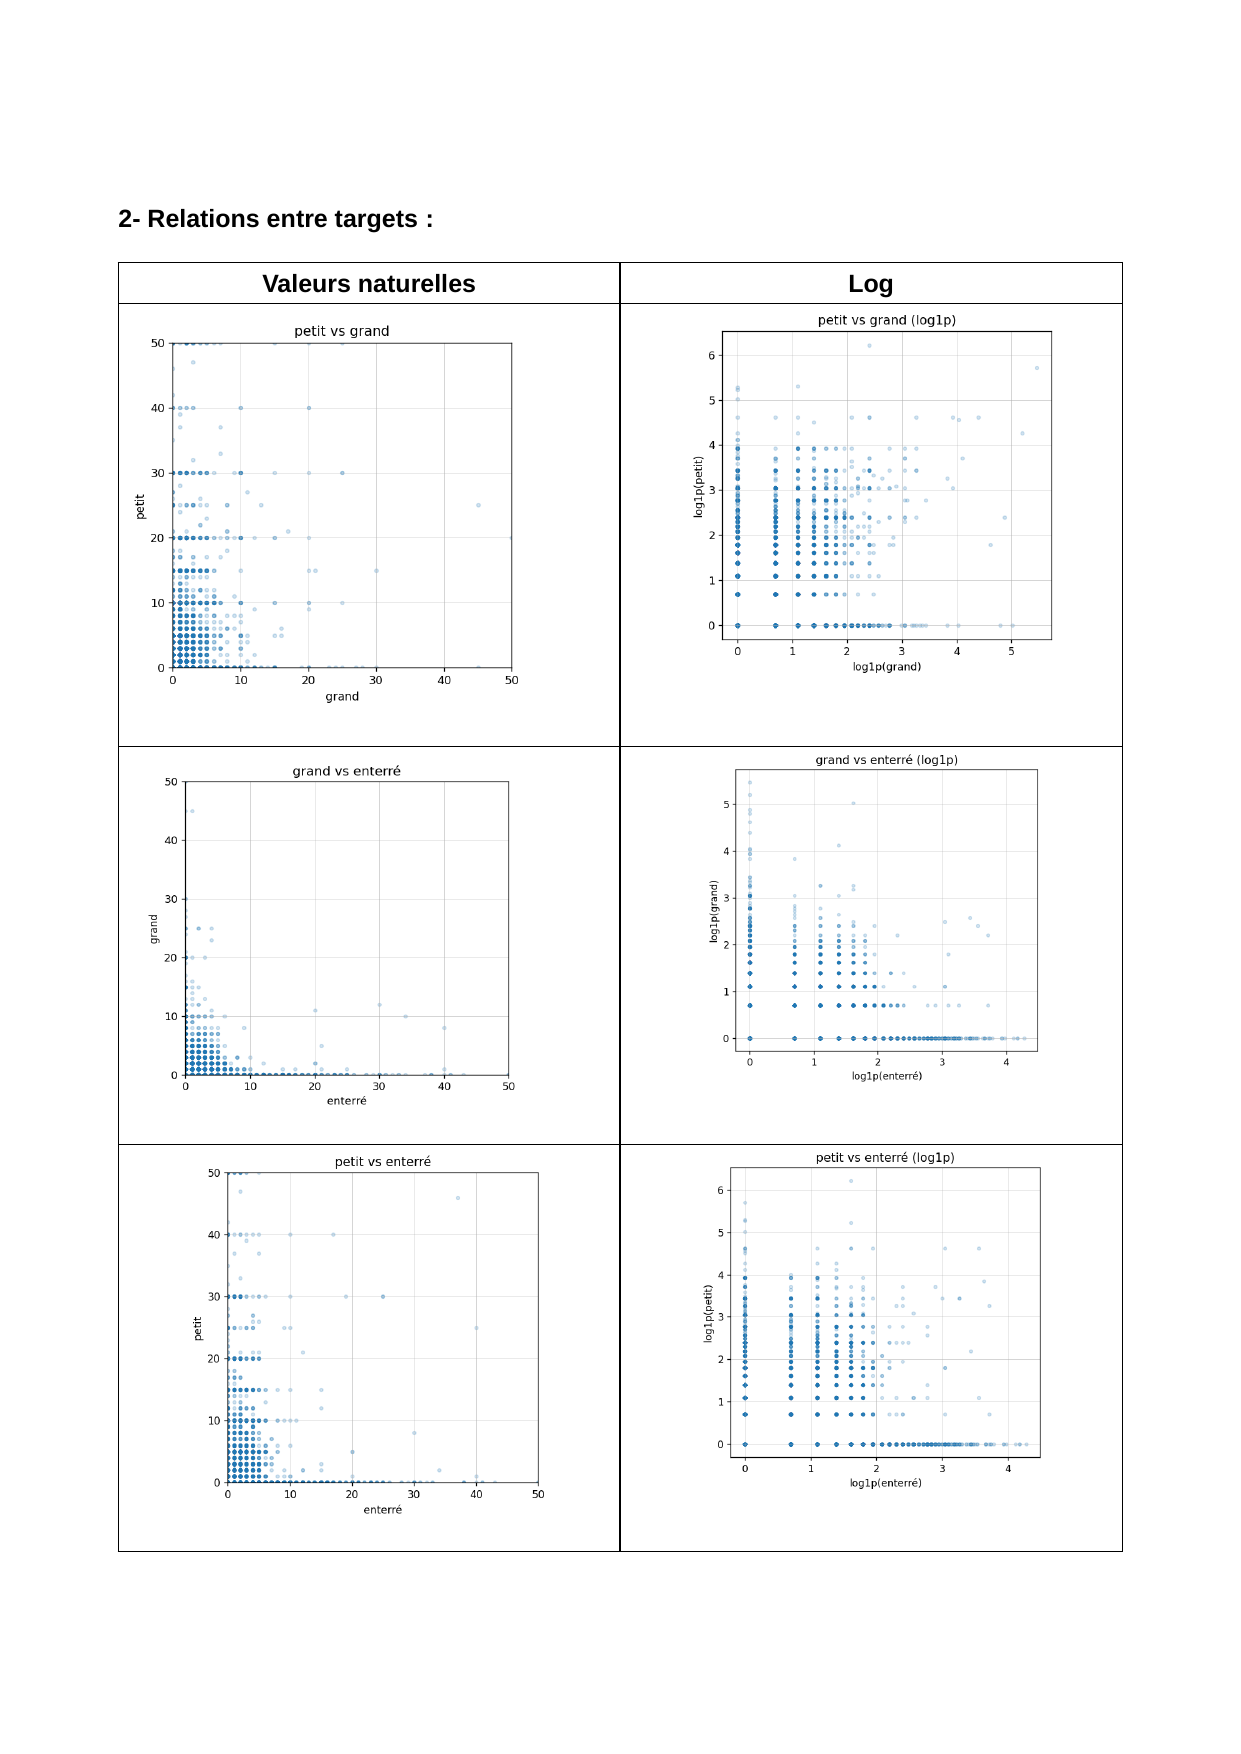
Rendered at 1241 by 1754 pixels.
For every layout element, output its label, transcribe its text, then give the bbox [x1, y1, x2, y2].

table_header Log [621, 263, 1122, 303]
table_cell [621, 747, 1122, 1144]
table_cell [119, 747, 619, 1144]
picture [145, 764, 518, 1110]
table_cell [119, 304, 619, 746]
picture [189, 1151, 549, 1517]
table_cell [621, 1145, 1122, 1551]
table_cell [621, 304, 1122, 746]
picture [697, 1151, 1045, 1496]
table_header Valeurs naturelles [119, 263, 619, 303]
picture [686, 310, 1056, 675]
table_cell [119, 1145, 619, 1551]
text 2- Relations entre targets : [118, 204, 1122, 233]
picture [131, 318, 521, 711]
picture [703, 752, 1039, 1082]
